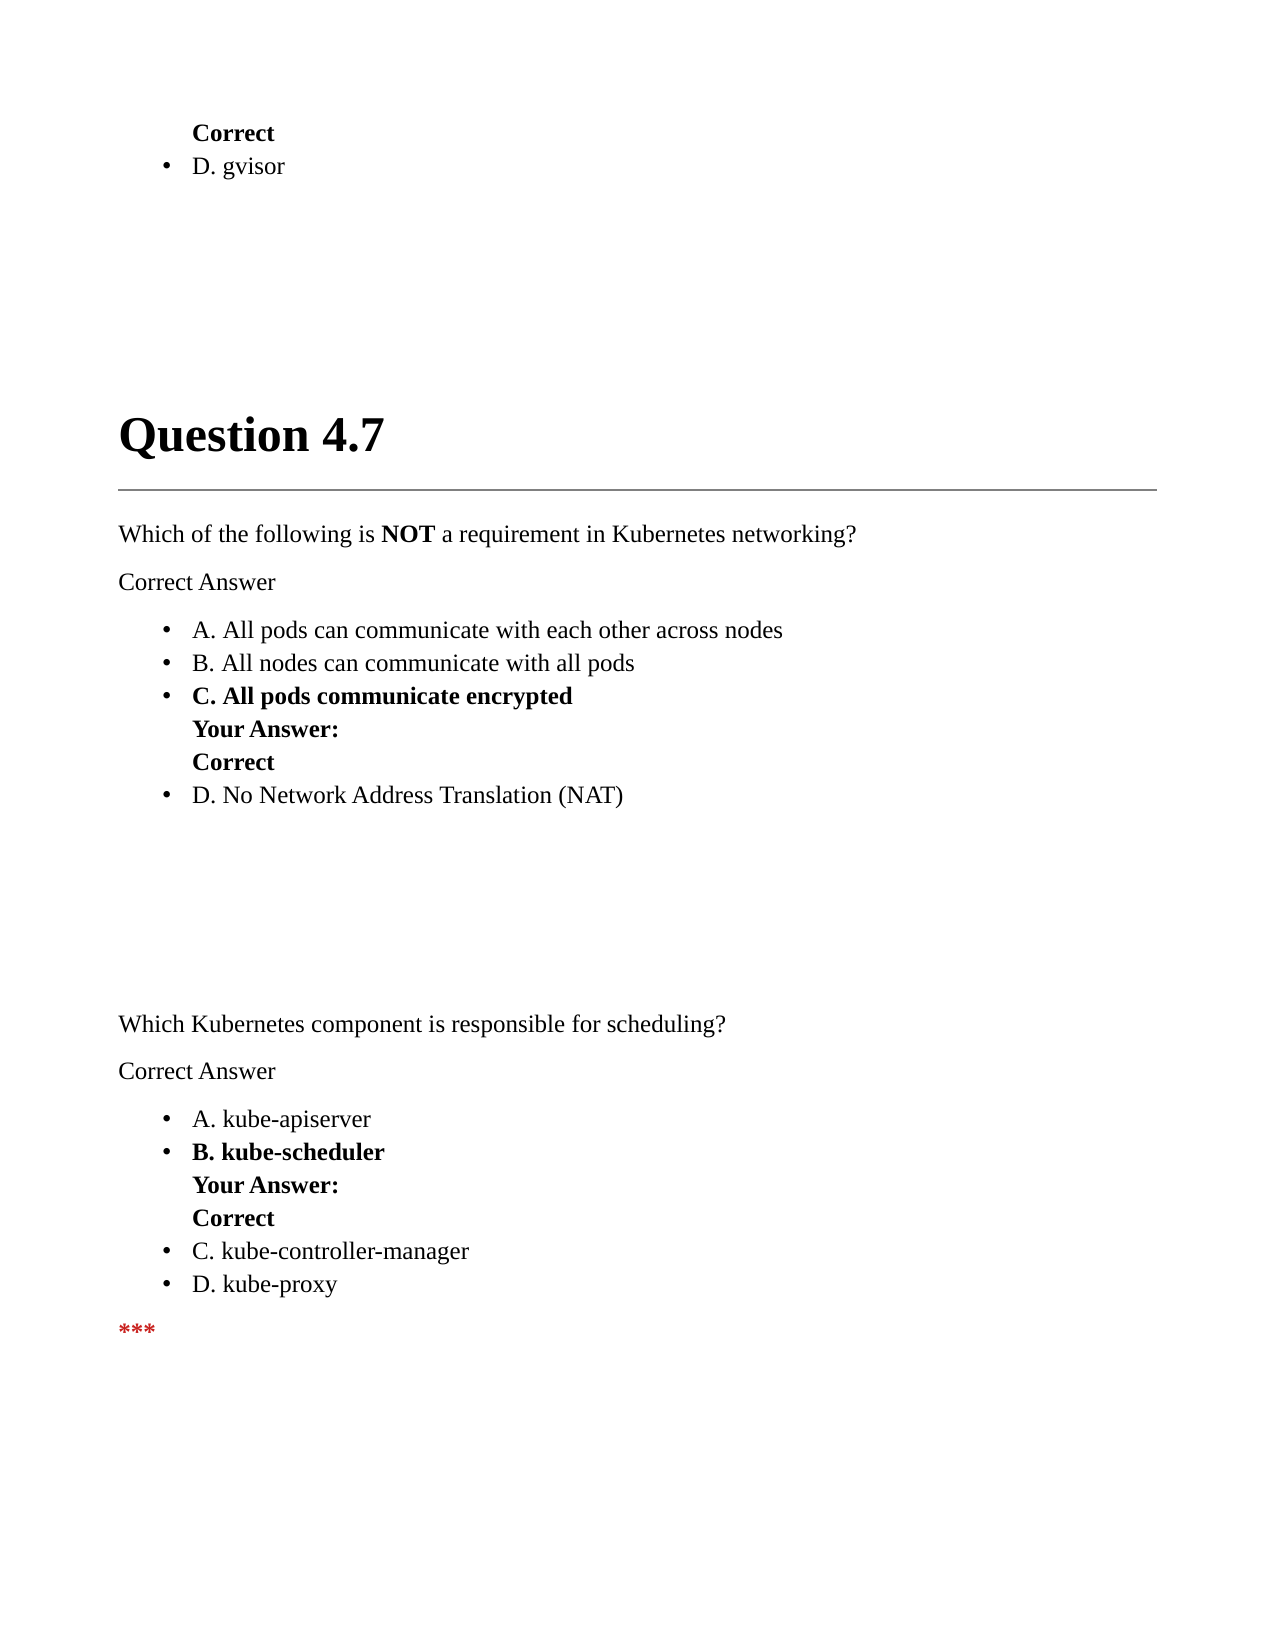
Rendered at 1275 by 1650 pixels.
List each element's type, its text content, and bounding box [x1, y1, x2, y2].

text Which of the following is NOT a requirement in Kubernetes networking? [118, 519, 1157, 548]
text Correct Answer [118, 1056, 1157, 1085]
list Your Answer: [162, 714, 1157, 742]
list Correct [162, 747, 1157, 776]
list Correct [162, 1203, 1157, 1232]
list C. All pods communicate encrypted [162, 681, 1157, 709]
text Which Kubernetes component is responsible for scheduling? [118, 1009, 1157, 1038]
list A. All pods can communicate with each other across nodes [162, 615, 1157, 643]
list D. kube-proxy [162, 1269, 1157, 1298]
subtitle Question 4.7 [118, 405, 1157, 463]
text Correct Answer [118, 567, 1157, 596]
list Correct [162, 118, 1157, 147]
list C. kube-controller-manager [162, 1236, 1157, 1265]
list D. gvisor [162, 151, 1157, 180]
list B. All nodes can communicate with all pods [162, 648, 1157, 676]
text *** [118, 1317, 1157, 1346]
list A. kube-apiserver [162, 1104, 1157, 1133]
list Your Answer: [162, 1170, 1157, 1199]
list B. kube-scheduler [162, 1137, 1157, 1166]
list D. No Network Address Translation (NAT) [162, 780, 1157, 808]
